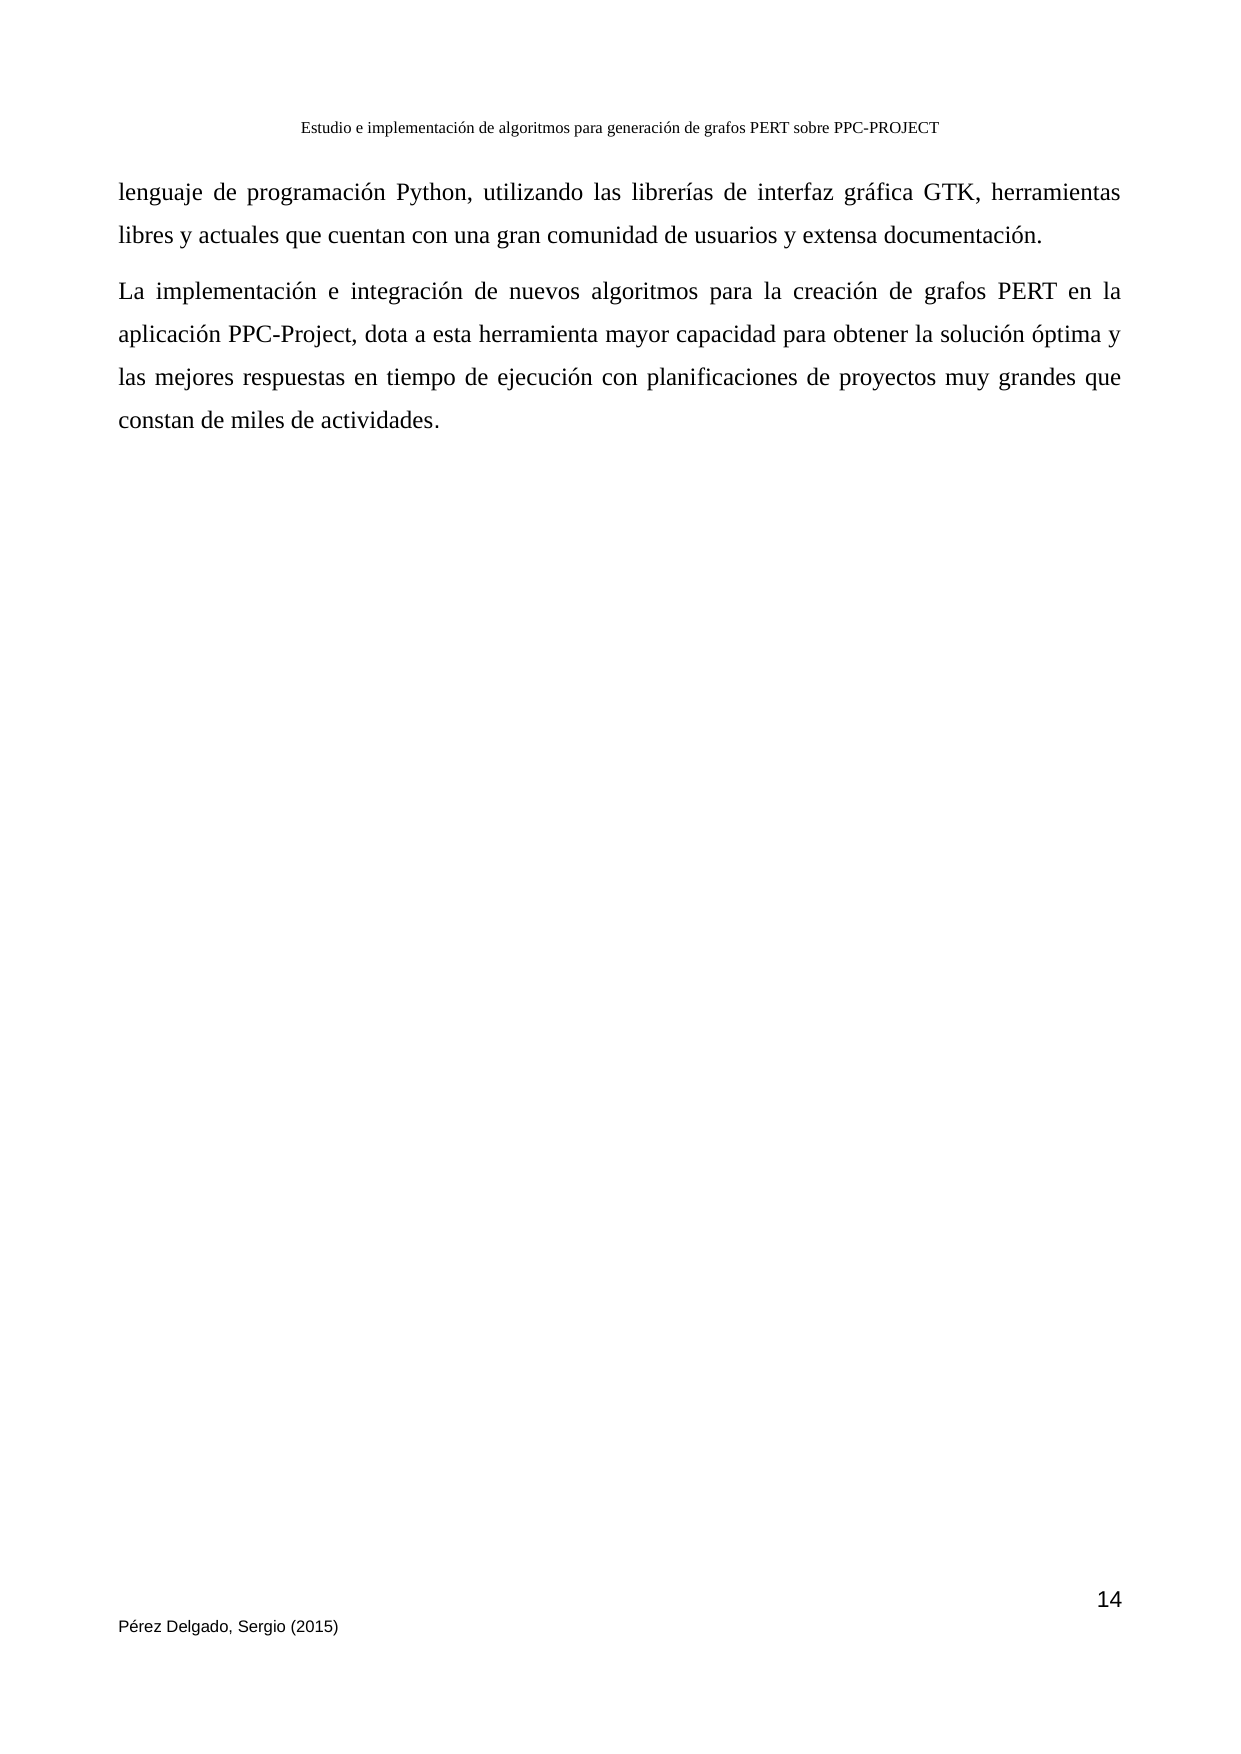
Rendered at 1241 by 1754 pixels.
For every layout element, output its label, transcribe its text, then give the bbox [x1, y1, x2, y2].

text lenguaje de programación Python, utilizando las librerías de interfaz gráfica GTK, herramientas libres y actuales que cuentan con una gran comunidad de usuarios y extensa documentación. [118, 177, 1122, 249]
text La implementación e integración de nuevos algoritmos para la creación de grafos PERT en la aplicación PPC-Project, dota a esta herramienta mayor capacidad para obtener la solución óptima y las mejores respuestas en tiempo de ejecución con planificaciones de proyectos muy grandes que constan de miles de actividades. [118, 276, 1122, 434]
